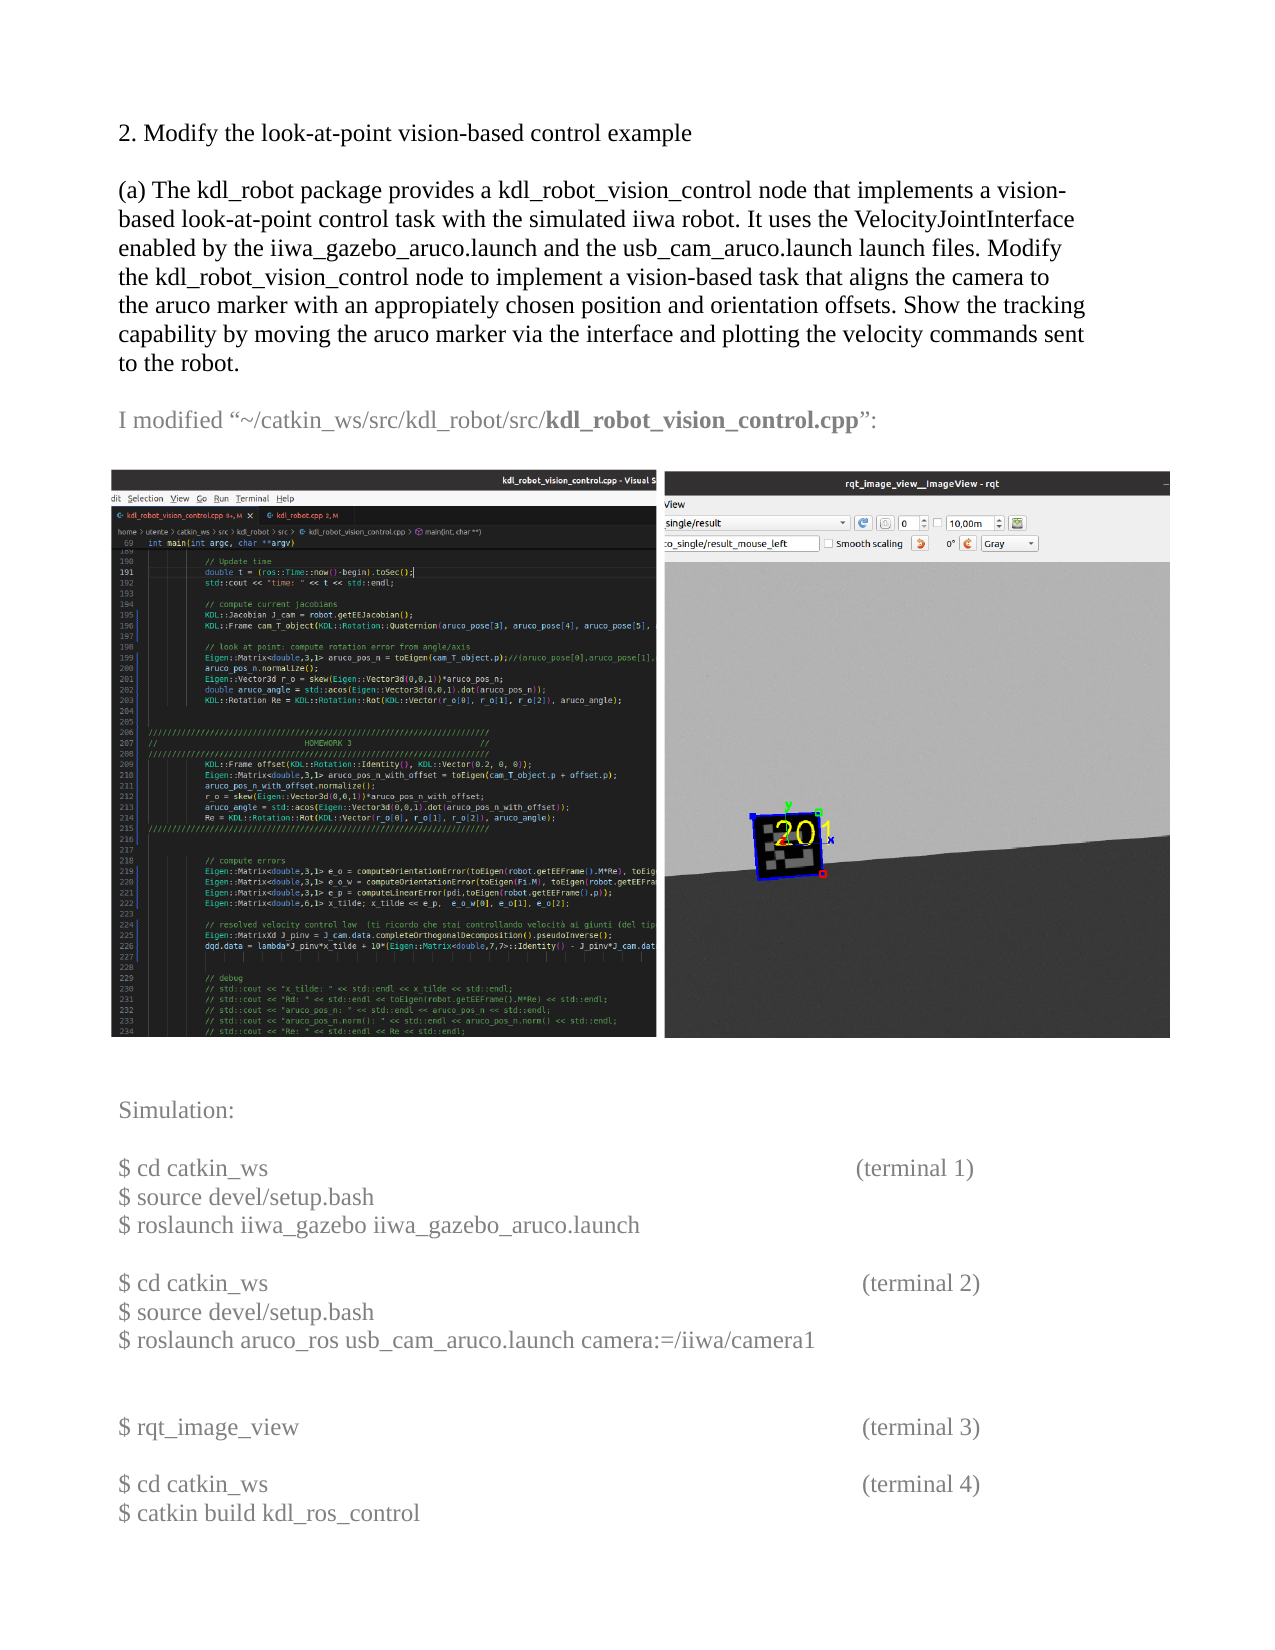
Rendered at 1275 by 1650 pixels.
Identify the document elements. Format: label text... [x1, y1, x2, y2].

text 2. Modify the look-at-point vision-based control example [118, 118, 1157, 147]
text based look-at-point control task with the simulated iiwa robot. It uses the VelocityJointInterface [118, 204, 1157, 233]
text $ catkin build kdl_ros_control [118, 1498, 1157, 1527]
text (a) The kdl_robot package provides a kdl_robot_vision_control node that implements a vision- [118, 176, 1157, 204]
text $ roslaunch iiwa_gazebo iiwa_gazebo_aruco.launch [118, 1211, 1157, 1239]
text $ cd catkin_ws (terminal 4) [118, 1469, 1157, 1498]
text I modified “~/catkin_ws/src/kdl_robot/src/kdl_robot_vision_control.cpp”: [118, 406, 1157, 434]
text $ cd catkin_ws (terminal 1) [118, 1153, 1157, 1182]
picture [111, 469, 190, 1037]
text $ source devel/setup.bash [118, 1182, 1157, 1211]
text the kdl_robot_vision_control node to implement a vision-based task that aligns the camera to [118, 262, 1157, 291]
text $ roslaunch aruco_ros usb_cam_aruco.launch camera:=/iiwa/camera1 [118, 1326, 1157, 1354]
text Simulation: [118, 1096, 1157, 1124]
text $ rqt_image_view (terminal 3) [118, 1412, 1157, 1441]
text capability by moving the aruco marker via the interface and plotting the velocity commands sent [118, 319, 1157, 348]
text to the robot. [118, 348, 1157, 377]
picture [664, 466, 1170, 1038]
text $ cd catkin_ws (terminal 2) [118, 1268, 1157, 1297]
text $ source devel/setup.bash [118, 1297, 1157, 1326]
text enabled by the iiwa_gazebo_aruco.launch and the usb_cam_aruco.launch launch files. Modify [118, 233, 1157, 262]
text the aruco marker with an appropiately chosen position and orientation offsets. Show the tracking [118, 291, 1157, 319]
